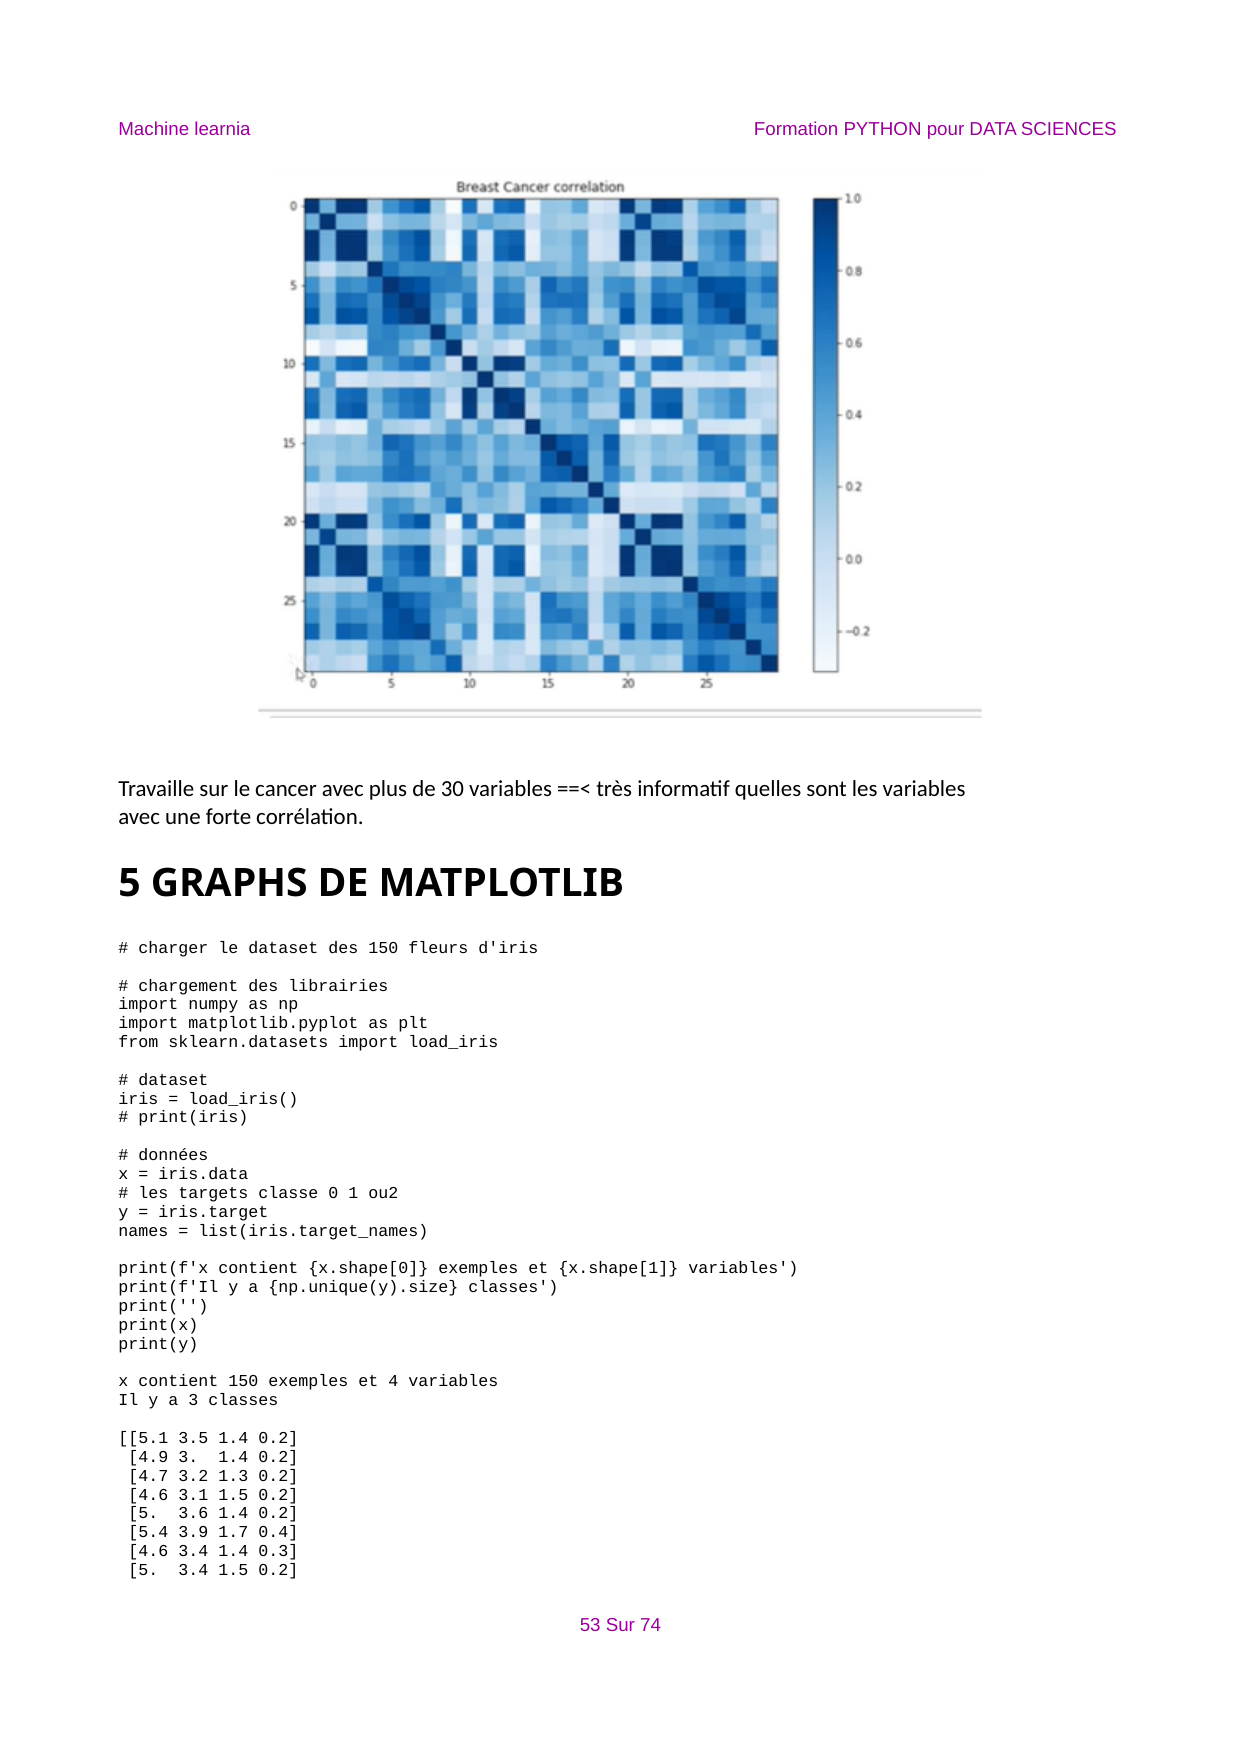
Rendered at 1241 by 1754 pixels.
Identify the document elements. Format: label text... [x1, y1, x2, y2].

text print(x) [118, 1316, 1122, 1335]
text # charger le dataset des 150 fleurs d'iris [118, 939, 1122, 958]
text x contient 150 exemples et 4 variables [118, 1373, 1122, 1392]
text y = iris.target [118, 1203, 1122, 1222]
text from sklearn.datasets import load_iris [118, 1034, 1122, 1052]
text names = list(iris.target_names) [118, 1222, 1122, 1241]
text # print(iris) [118, 1109, 1122, 1128]
text x = iris.data [118, 1166, 1122, 1184]
text import numpy as np [118, 996, 1122, 1015]
text [5.4 3.9 1.7 0.4] [118, 1524, 1122, 1543]
text # données [118, 1147, 1122, 1166]
text [4.6 3.1 1.5 0.2] [118, 1486, 1122, 1505]
text Travaille sur le cancer avec plus de 30 variables ==< très informatif quelles sont les variables [118, 774, 1122, 802]
picture [258, 169, 982, 718]
text avec une forte corrélation. [118, 802, 1122, 830]
text print(f'Il y a {np.unique(y).size} classes') [118, 1279, 1122, 1298]
subtitle 5 GRAPHS DE MATPLOTLIB [118, 855, 1122, 908]
text Il y a 3 classes [118, 1392, 1122, 1411]
text print(y) [118, 1335, 1122, 1354]
text # chargement des librairies [118, 977, 1122, 996]
text print('') [118, 1298, 1122, 1316]
text print(f'x contient {x.shape[0]} exemples et {x.shape[1]} variables') [118, 1260, 1122, 1279]
text import matplotlib.pyplot as plt [118, 1015, 1122, 1034]
text [5. 3.6 1.4 0.2] [118, 1505, 1122, 1524]
text [[5.1 3.5 1.4 0.2] [118, 1429, 1122, 1448]
text [5. 3.4 1.5 0.2] [118, 1562, 1122, 1580]
text [4.6 3.4 1.4 0.3] [118, 1543, 1122, 1562]
text # dataset [118, 1071, 1122, 1090]
text # les targets classe 0 1 ou2 [118, 1184, 1122, 1203]
text [4.7 3.2 1.3 0.2] [118, 1467, 1122, 1486]
text [4.9 3. 1.4 0.2] [118, 1448, 1122, 1467]
text iris = load_iris() [118, 1090, 1122, 1109]
